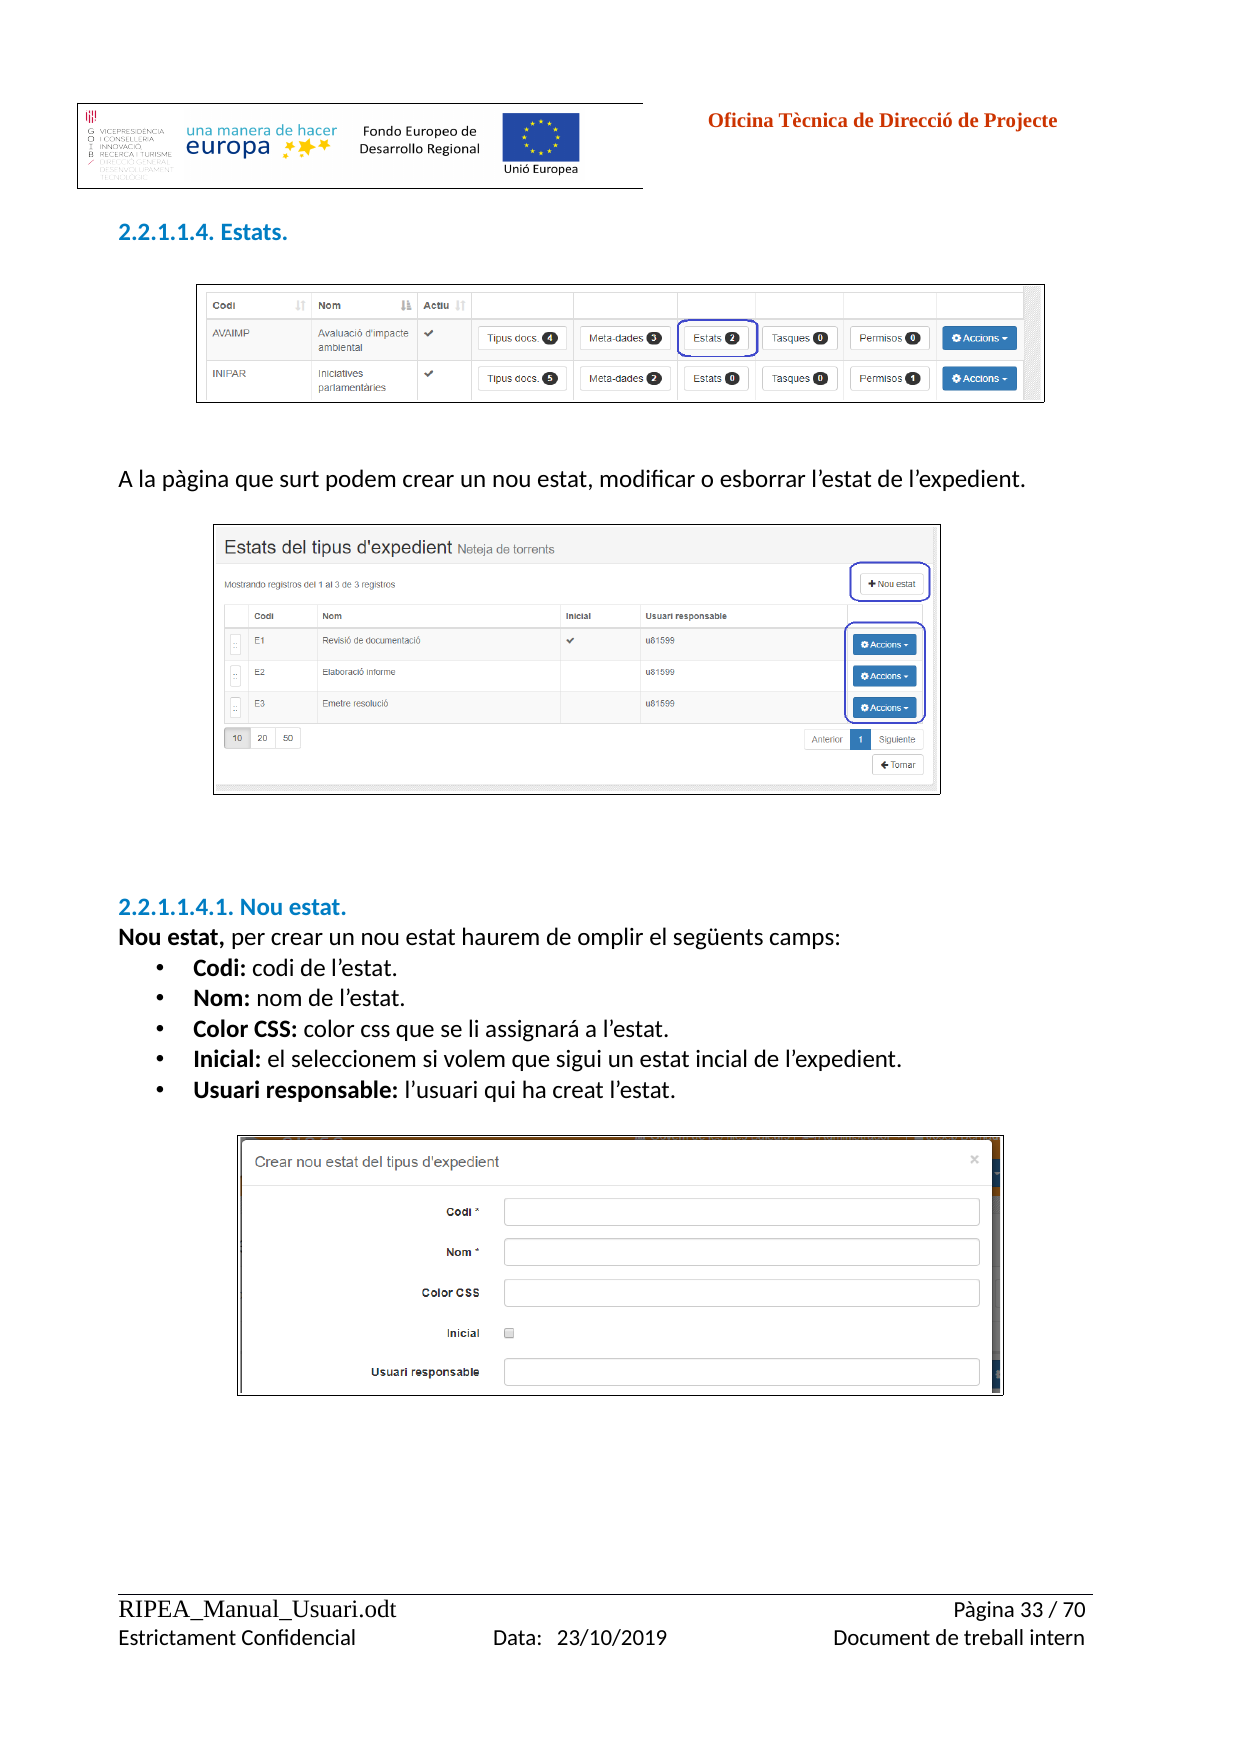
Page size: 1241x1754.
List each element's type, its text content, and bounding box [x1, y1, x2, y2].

list Inicial: el seleccionem si volem que sigui un estat incial de l’expedient. [156, 1043, 1122, 1074]
list Codi: codi de l’estat. [156, 952, 1122, 982]
text Nou estat, per crear un nou estat haurem de omplir el següents camps: [118, 921, 1122, 952]
picture [82, 108, 178, 182]
picture [184, 108, 585, 182]
text A la pàgina que surt podem crear un nou estat, modificar o esborrar l’estat de l’expedient. [118, 463, 1122, 494]
list Nom: nom de l’estat. [156, 982, 1122, 1013]
list Usuari responsable: l’usuari qui ha creat l’estat. [156, 1074, 1122, 1104]
picture [216, 527, 937, 791]
picture [199, 286, 1041, 400]
picture [240, 1137, 1001, 1393]
subtitle 2.2.1.1.4.1. Nou estat. [118, 891, 1122, 921]
subtitle 2.2.1.1.4. Estats. [118, 216, 1122, 247]
list Color CSS: color css que se li assignará a l’estat. [156, 1013, 1122, 1043]
